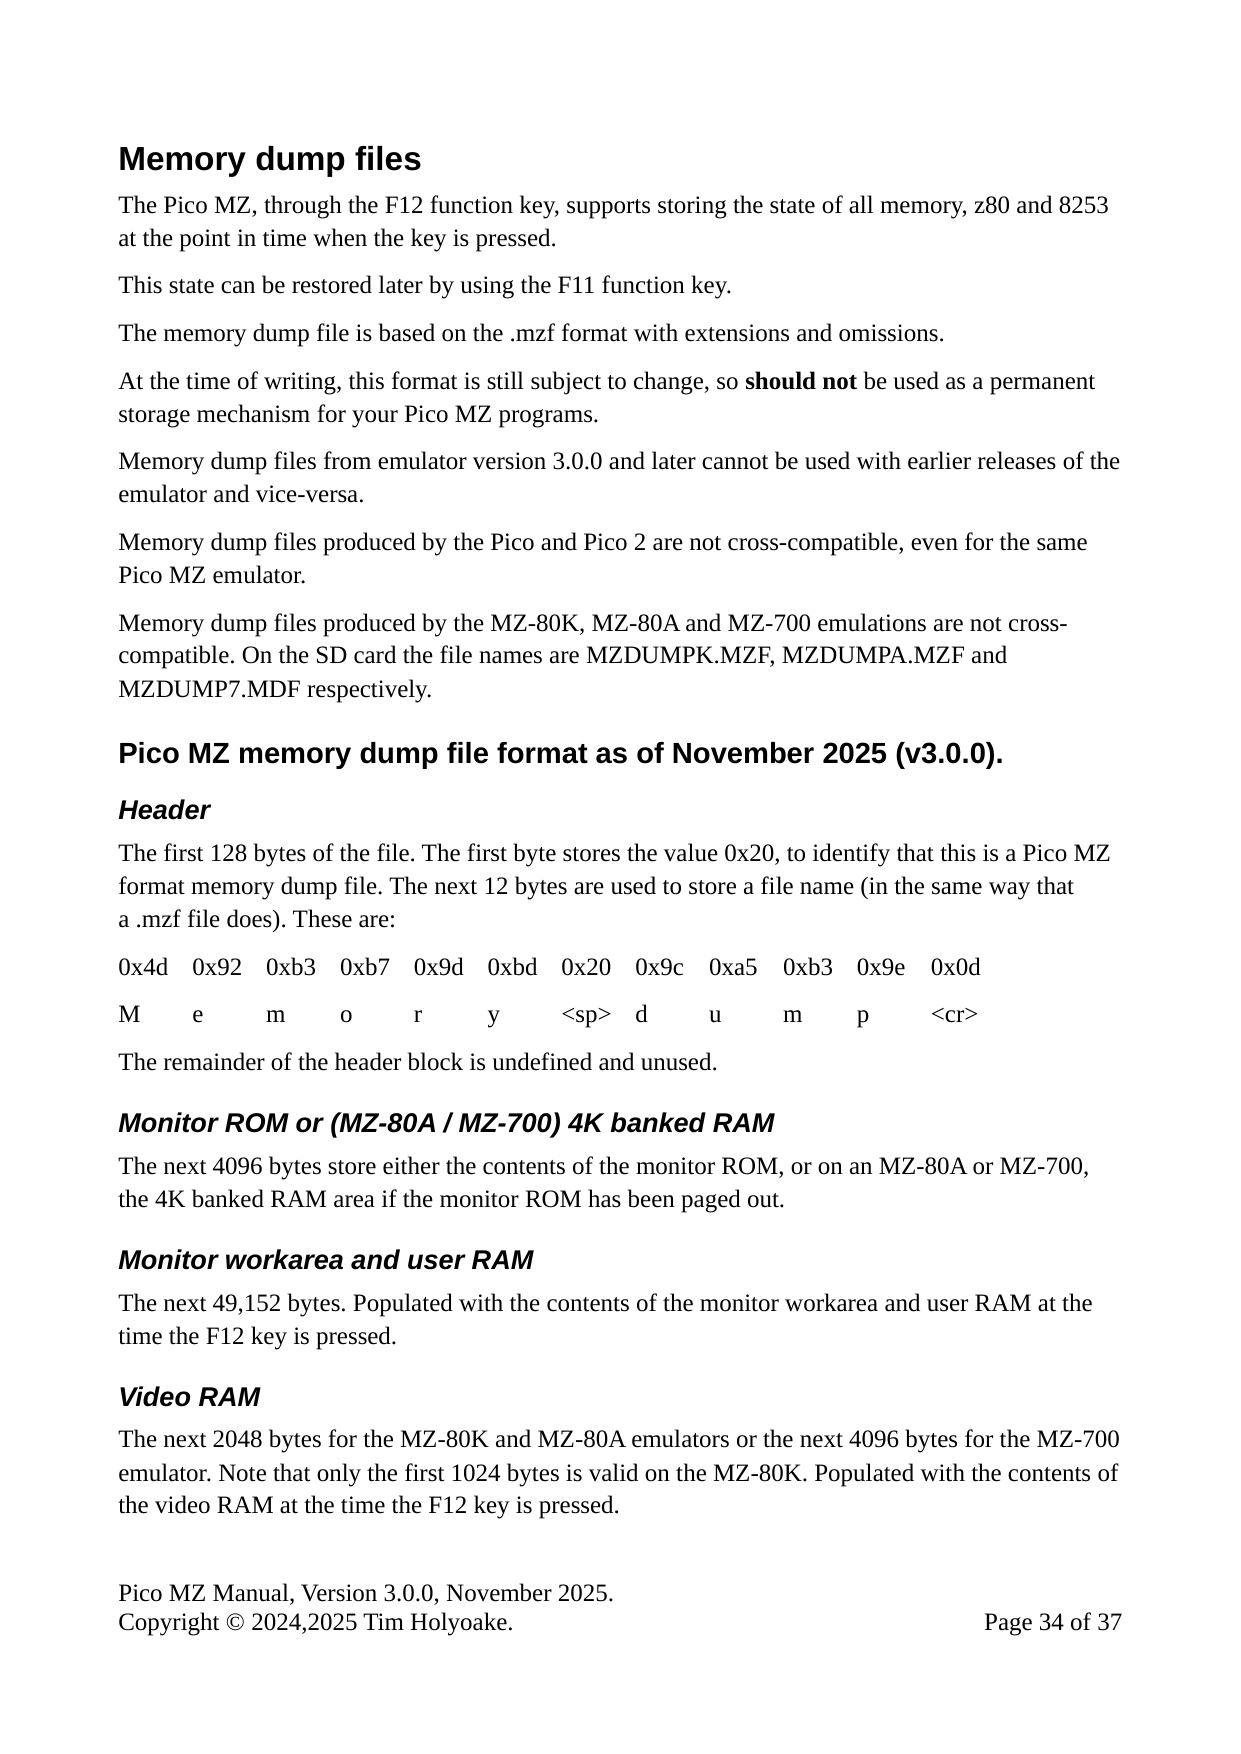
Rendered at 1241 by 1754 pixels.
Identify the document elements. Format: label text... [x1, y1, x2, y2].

subtitle Video RAM [118, 1381, 1122, 1412]
text The remainder of the header block is undefined and unused. [118, 1047, 1122, 1076]
subtitle Monitor workarea and user RAM [118, 1244, 1122, 1275]
text The next 4096 bytes store either the contents of the monitor ROM, or on an MZ-80A or MZ-700, the 4K banked RAM area if the monitor ROM has been paged out. [118, 1151, 1122, 1213]
subtitle Pico MZ memory dump file format as of November 2025 (v3.0.0). [118, 736, 1122, 769]
text The first 128 bytes of the file. The first byte stores the value 0x20, to identify that this is a Pico MZ format memory dump file. The next 12 bytes are used to store a file name (in the same way that a .mzf file does). These are: [118, 838, 1122, 933]
subtitle Monitor ROM or (MZ-80A / MZ-700) 4K banked RAM [118, 1107, 1122, 1138]
text This state can be restored later by using the F11 function key. [118, 271, 1122, 299]
text The memory dump file is based on the .mzf format with extensions and omissions. [118, 318, 1122, 347]
text Memory dump files produced by the MZ-80K, MZ-80A and MZ-700 emulations are not cross-compatible. On the SD card the file names are MZDUMPK.MZF, MZDUMPA.MZF and MZDUMP7.MDF respectively. [118, 608, 1122, 702]
subtitle Header [118, 794, 1122, 826]
text The next 49,152 bytes. Populated with the contents of the monitor workarea and user RAM at the time the F12 key is pressed. [118, 1288, 1122, 1349]
text Memory dump files from emulator version 3.0.0 and later cannot be used with earlier releases of the emulator and vice-versa. [118, 446, 1122, 508]
text At the time of writing, this format is still subject to change, so should not be used as a permanent storage mechanism for your Pico MZ programs. [118, 366, 1122, 427]
text 0x4d 0x92 0xb3 0xb7 0x9d 0xbd 0x20 0x9c 0xa5 0xb3 0x9e 0x0d [118, 952, 1122, 981]
text The Pico MZ, through the F12 function key, supports storing the state of all memory, z80 and 8253 at the point in time when the key is pressed. [118, 190, 1122, 252]
text M e m o r y <sp> d u m p <cr> [118, 999, 1122, 1028]
text Memory dump files produced by the Pico and Pico 2 are not cross-compatible, even for the same Pico MZ emulator. [118, 527, 1122, 589]
text The next 2048 bytes for the MZ-80K and MZ-80A emulators or the next 4096 bytes for the MZ-700 emulator. Note that only the first 1024 bytes is valid on the MZ-80K. Populated with the contents of the video RAM at the time the F12 key is pressed. [118, 1424, 1122, 1519]
subtitle Memory dump files [118, 139, 1122, 177]
